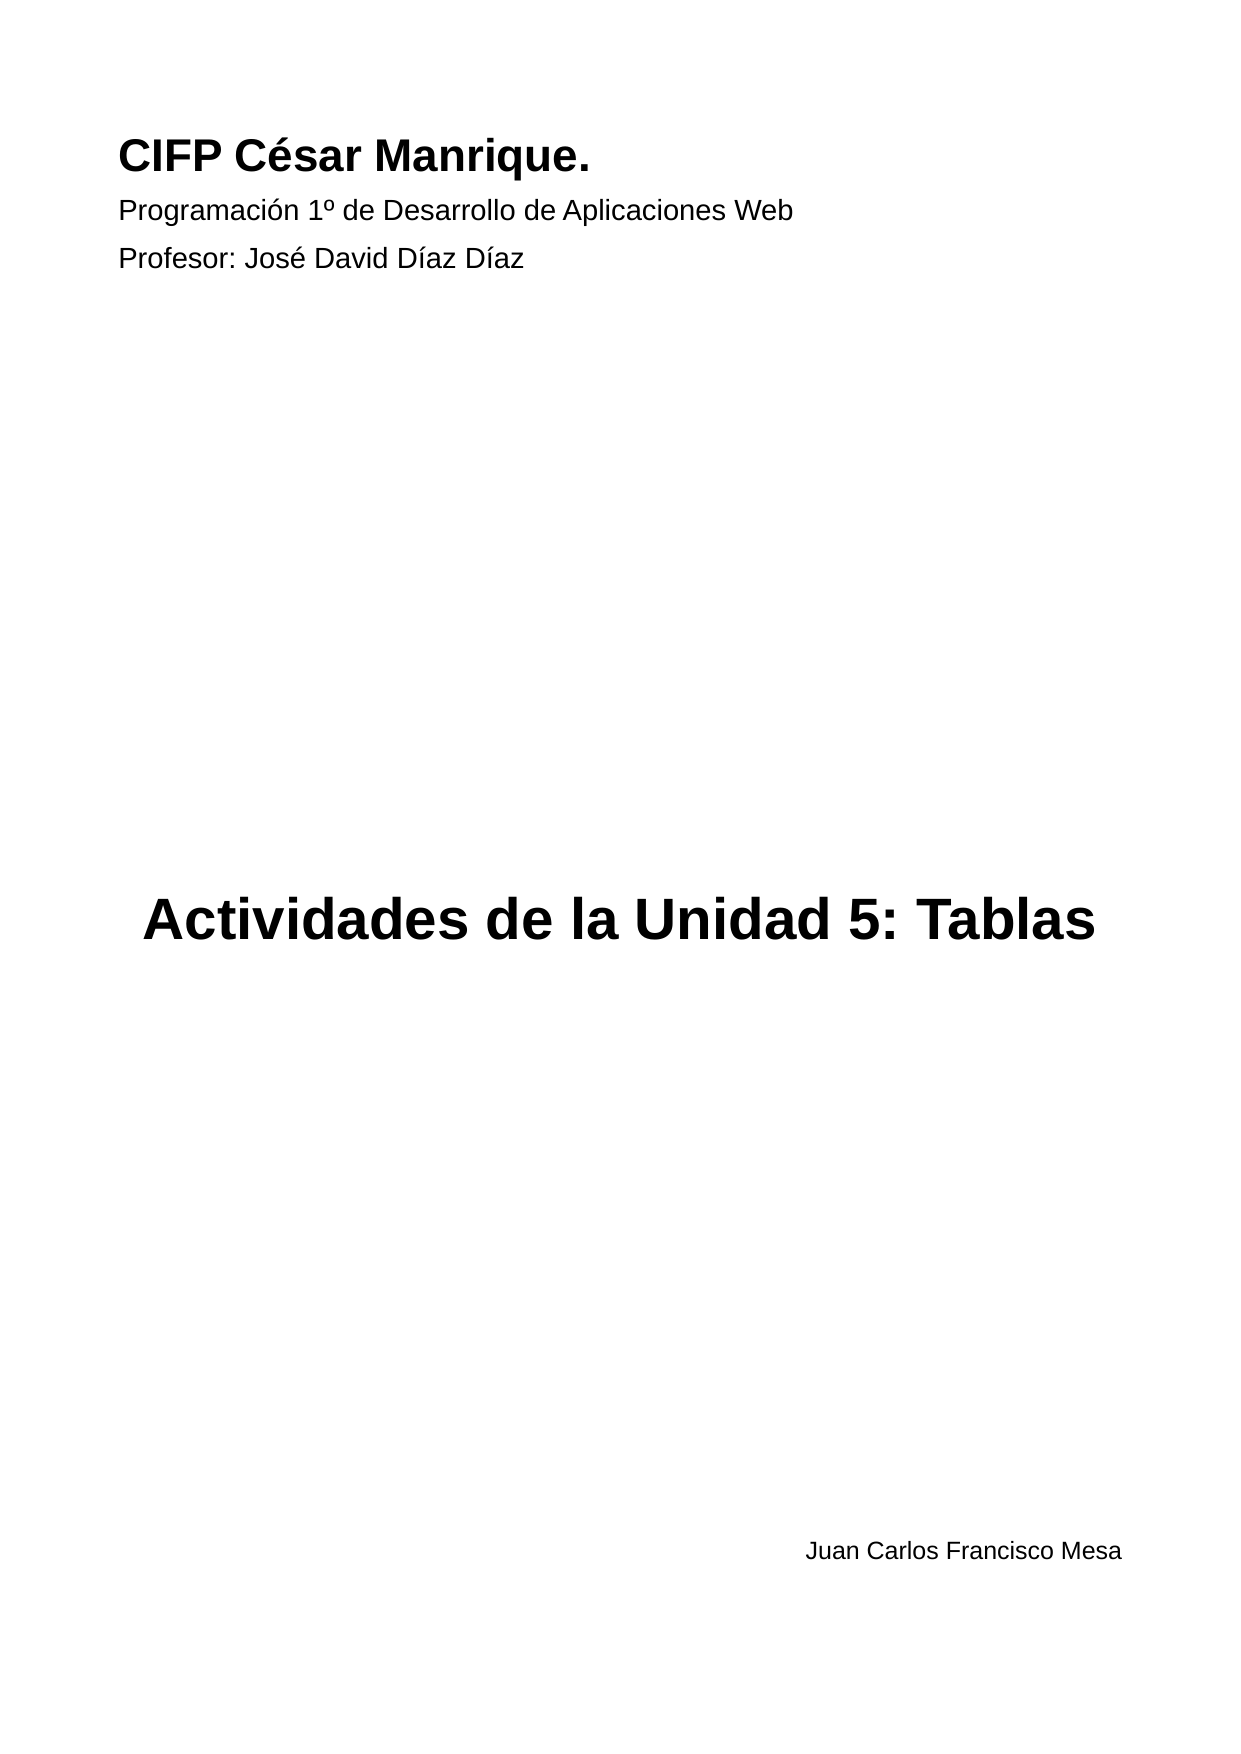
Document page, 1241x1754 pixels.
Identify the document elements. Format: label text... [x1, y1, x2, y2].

text Juan Carlos Francisco Mesa [118, 1536, 1122, 1565]
text Programación 1º de Desarrollo de Aplicaciones Web [118, 193, 1122, 227]
title Actividades de la Unidad 5: Tablas [118, 885, 1122, 952]
text Profesor: José David Díaz Díaz [118, 241, 1122, 275]
title CIFP César Manrique. [118, 128, 1122, 181]
